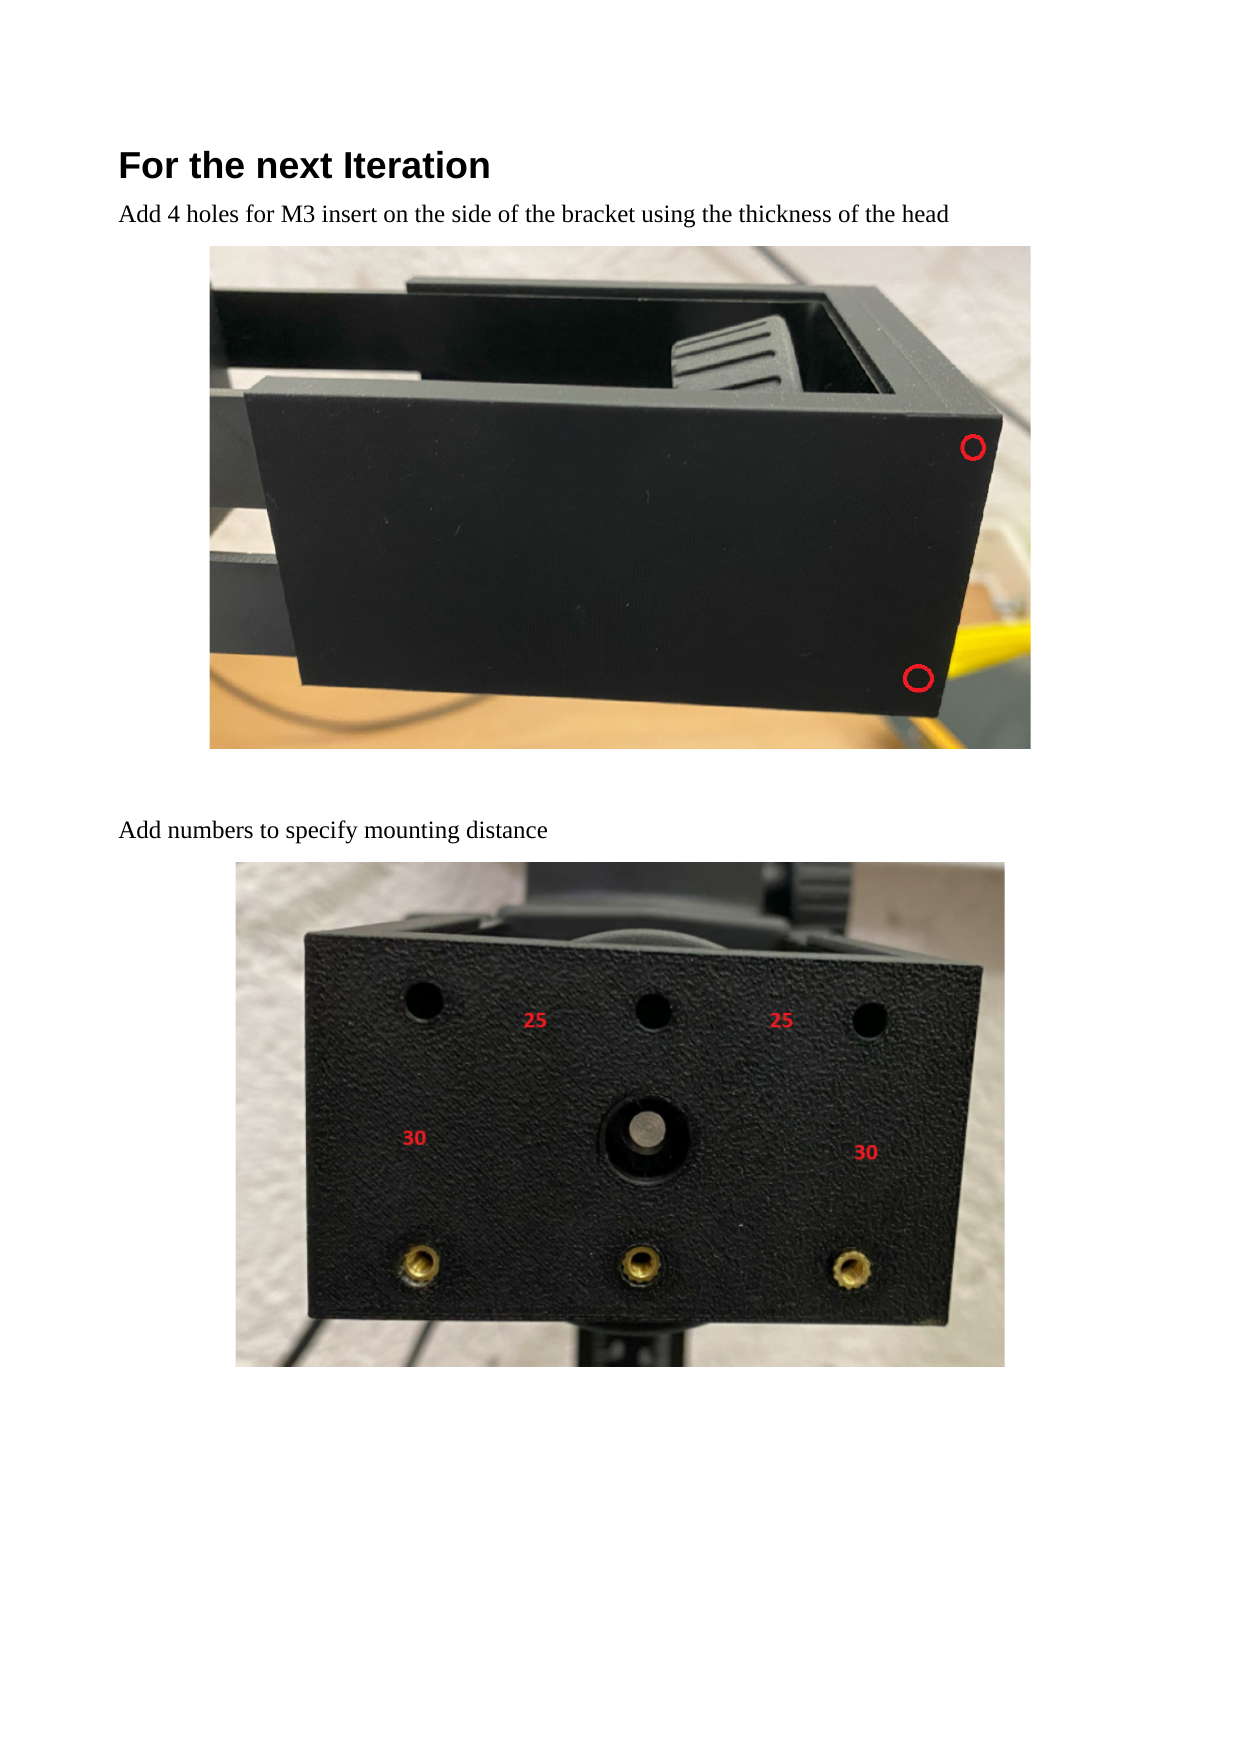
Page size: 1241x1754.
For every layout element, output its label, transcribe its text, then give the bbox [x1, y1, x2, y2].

subtitle For the next Iteration [118, 143, 1122, 186]
picture [209, 246, 1031, 749]
text Add numbers to specify mounting distance [118, 815, 1122, 843]
picture [235, 862, 1005, 1367]
text Add 4 holes for M3 insert on the side of the bracket using the thickness of the head [118, 199, 1122, 227]
